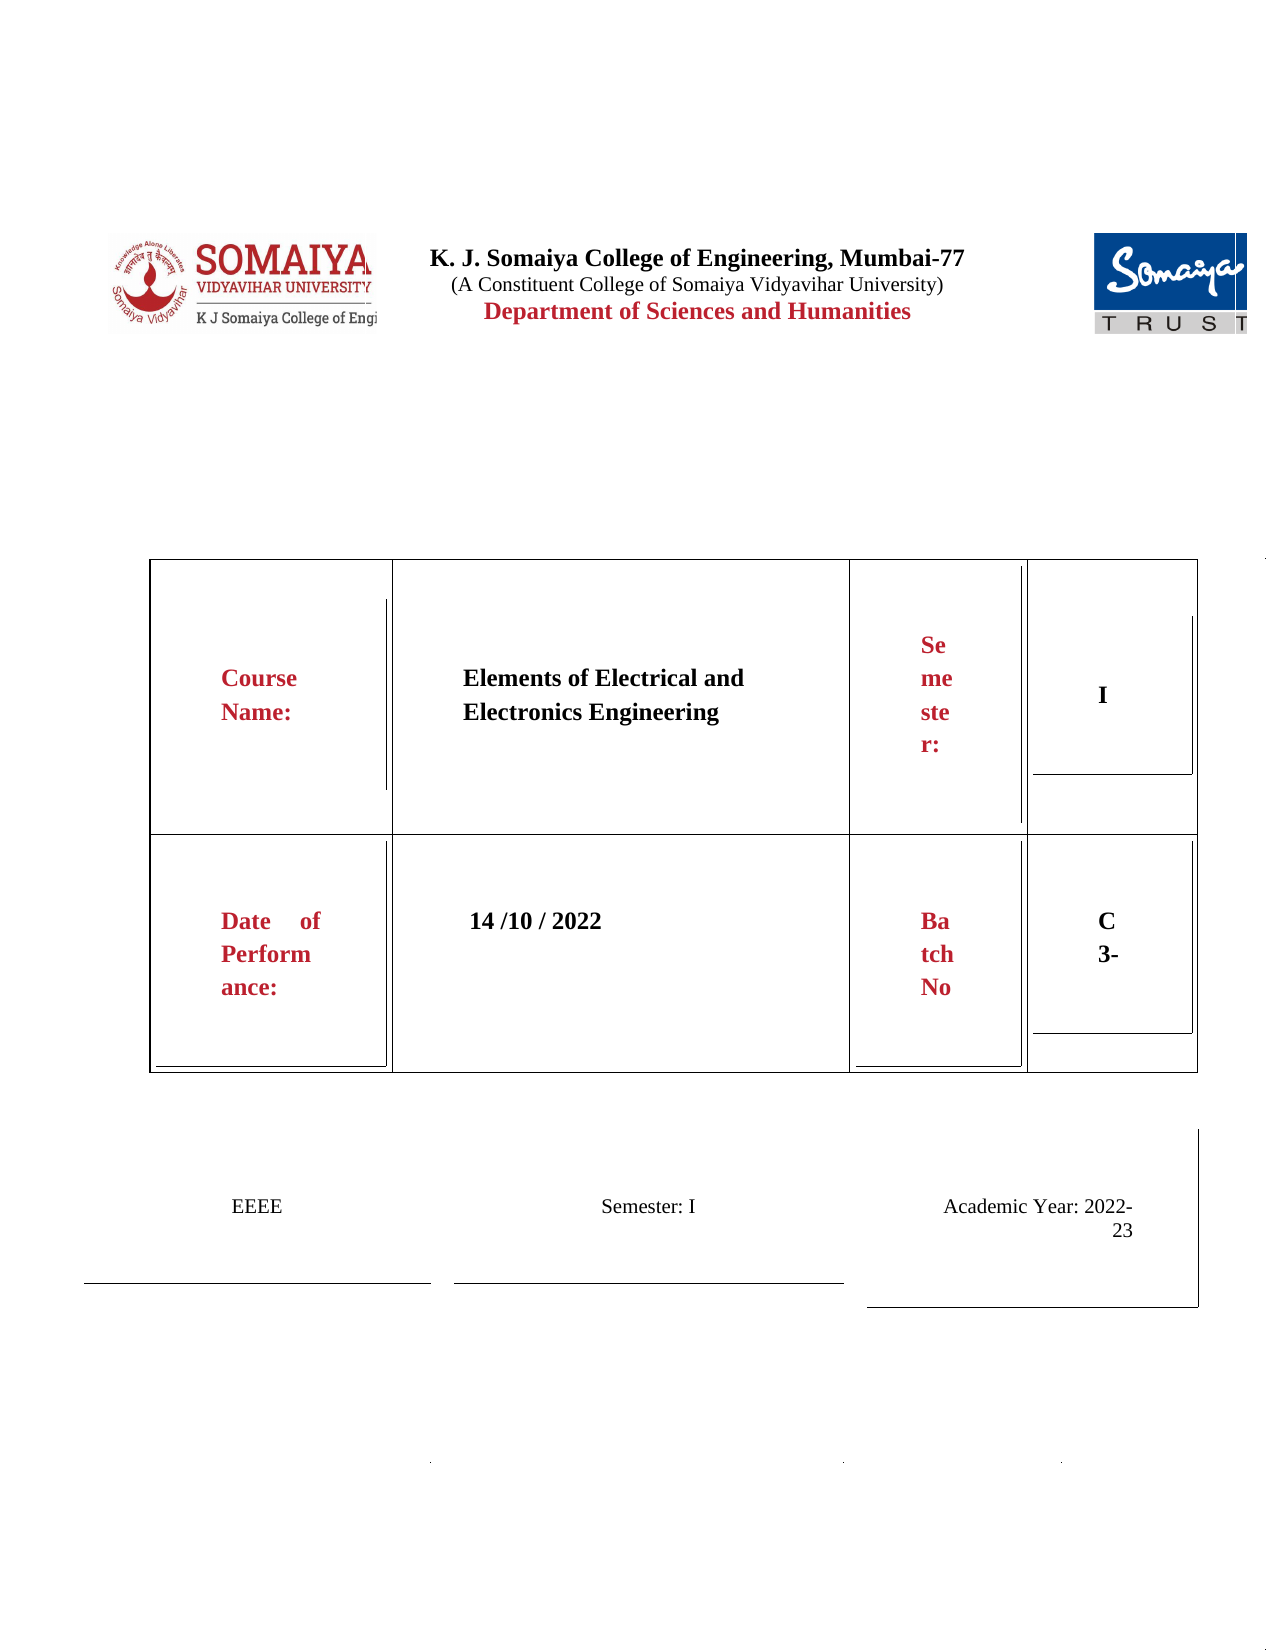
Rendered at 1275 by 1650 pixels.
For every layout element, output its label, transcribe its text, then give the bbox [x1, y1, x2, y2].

table_header Course Name: [151, 560, 392, 834]
table_cell C3- [1028, 835, 1197, 1072]
table_cell Batch No [850, 835, 1027, 1072]
table_header Elements of Electrical and Electronics Engineering [393, 560, 849, 834]
table_cell Date of Performance: [151, 835, 392, 1072]
table_header Semester: [850, 560, 1027, 834]
table_header I [1028, 560, 1197, 834]
table_cell 14 /10 / 2022 [393, 835, 849, 1072]
